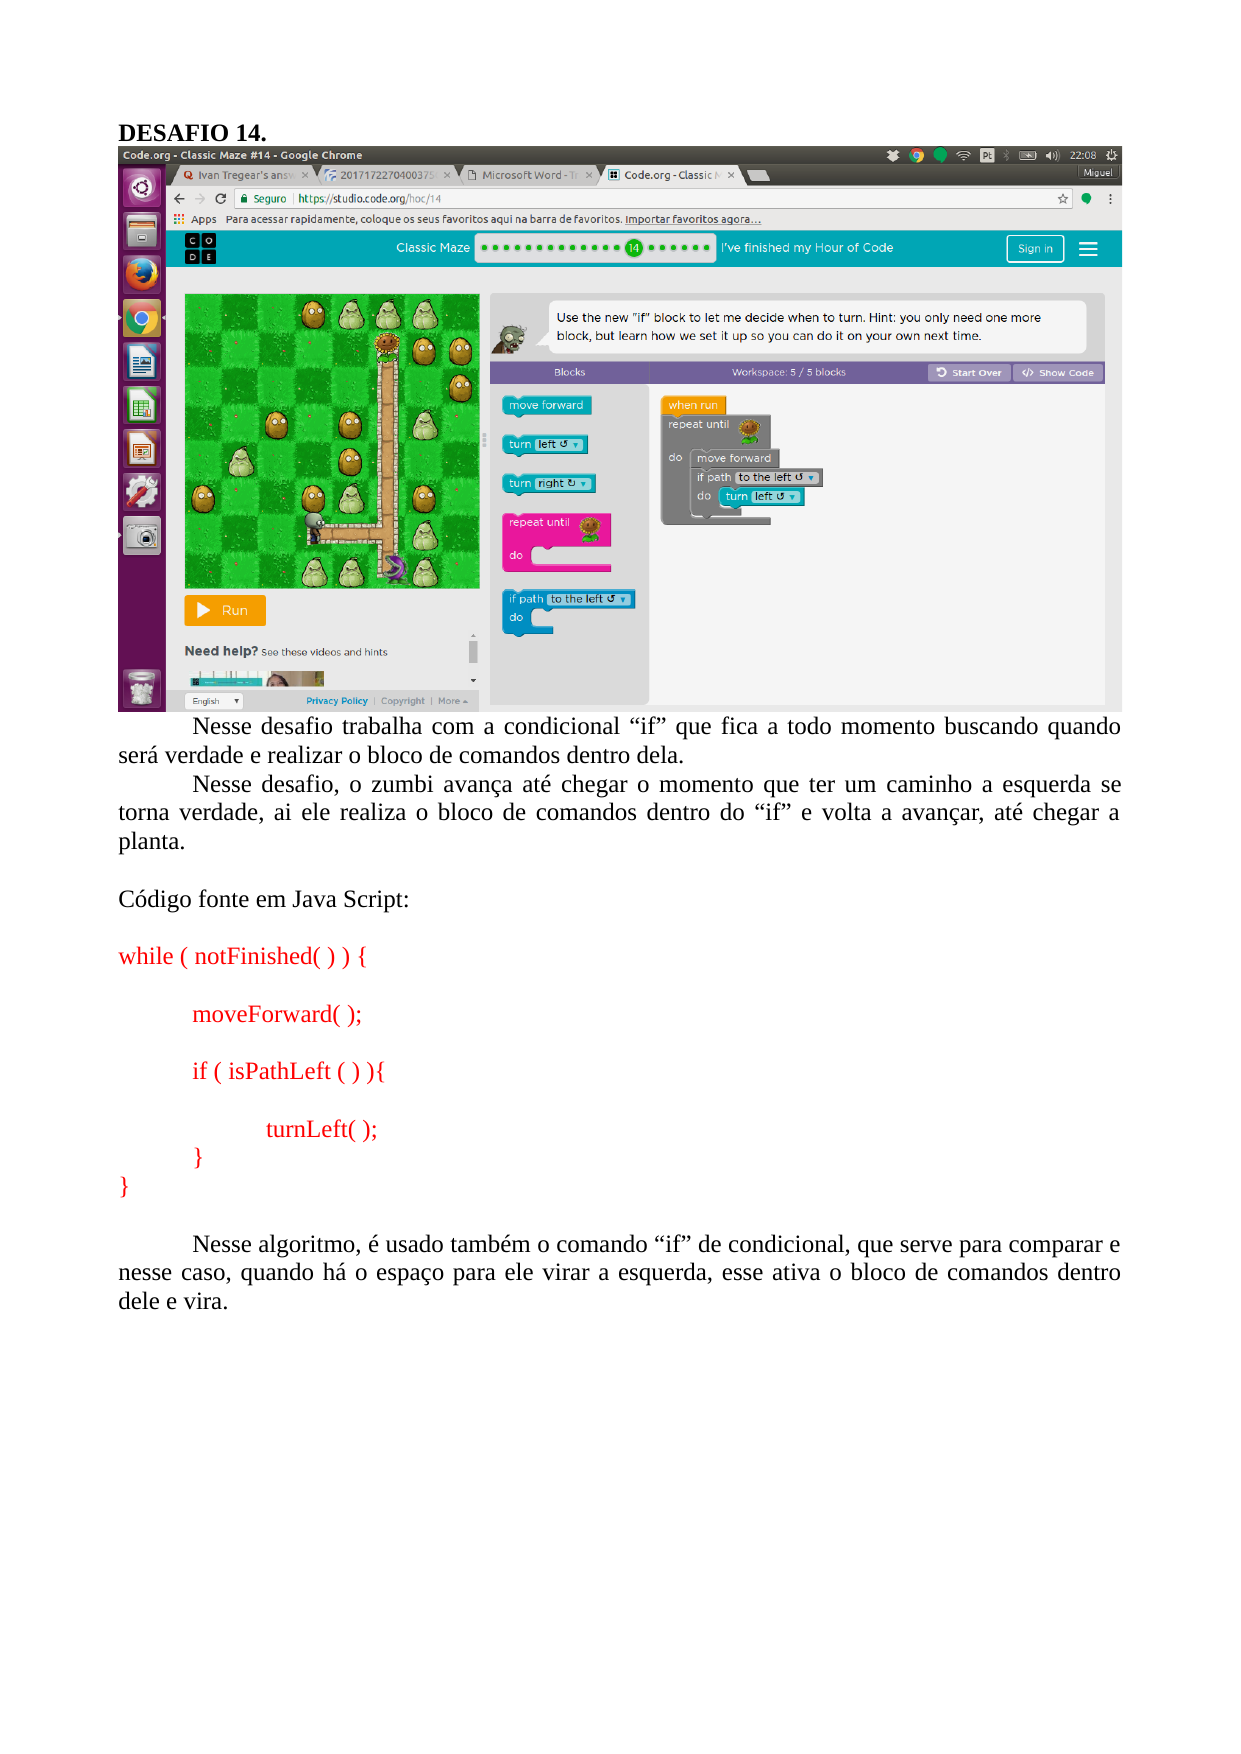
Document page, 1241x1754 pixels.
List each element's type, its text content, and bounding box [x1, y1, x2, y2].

text turnLeft( ); [118, 1114, 1122, 1142]
text DESAFIO 14. [118, 118, 1122, 146]
text } [118, 1142, 1122, 1171]
text Nesse desafio trabalha com a condicional “if” que fica a todo momento buscando quando será verdade e realizar o bloco de comandos dentro dela. [118, 712, 1122, 769]
text Código fonte em Java Script: [118, 884, 1122, 912]
text Nesse algoritmo, é usado também o comando “if” de condicional, que serve para comparar e nesse caso, quando há o espaço para ele virar a esquerda, esse ativa o bloco de comandos dentro dele e vira. [118, 1229, 1122, 1315]
text if ( isPathLeft ( ) ){ [118, 1056, 1122, 1085]
text } [118, 1171, 1122, 1200]
text moveForward( ); [118, 999, 1122, 1027]
text Nesse desafio, o zumbi avança até chegar o momento que ter um caminho a esquerda se torna verdade, ai ele realiza o bloco de comandos dentro do “if” e volta a avançar, até chegar a planta. [118, 769, 1122, 855]
text while ( notFinished( ) ) { [118, 941, 1122, 970]
picture [118, 146, 1123, 712]
